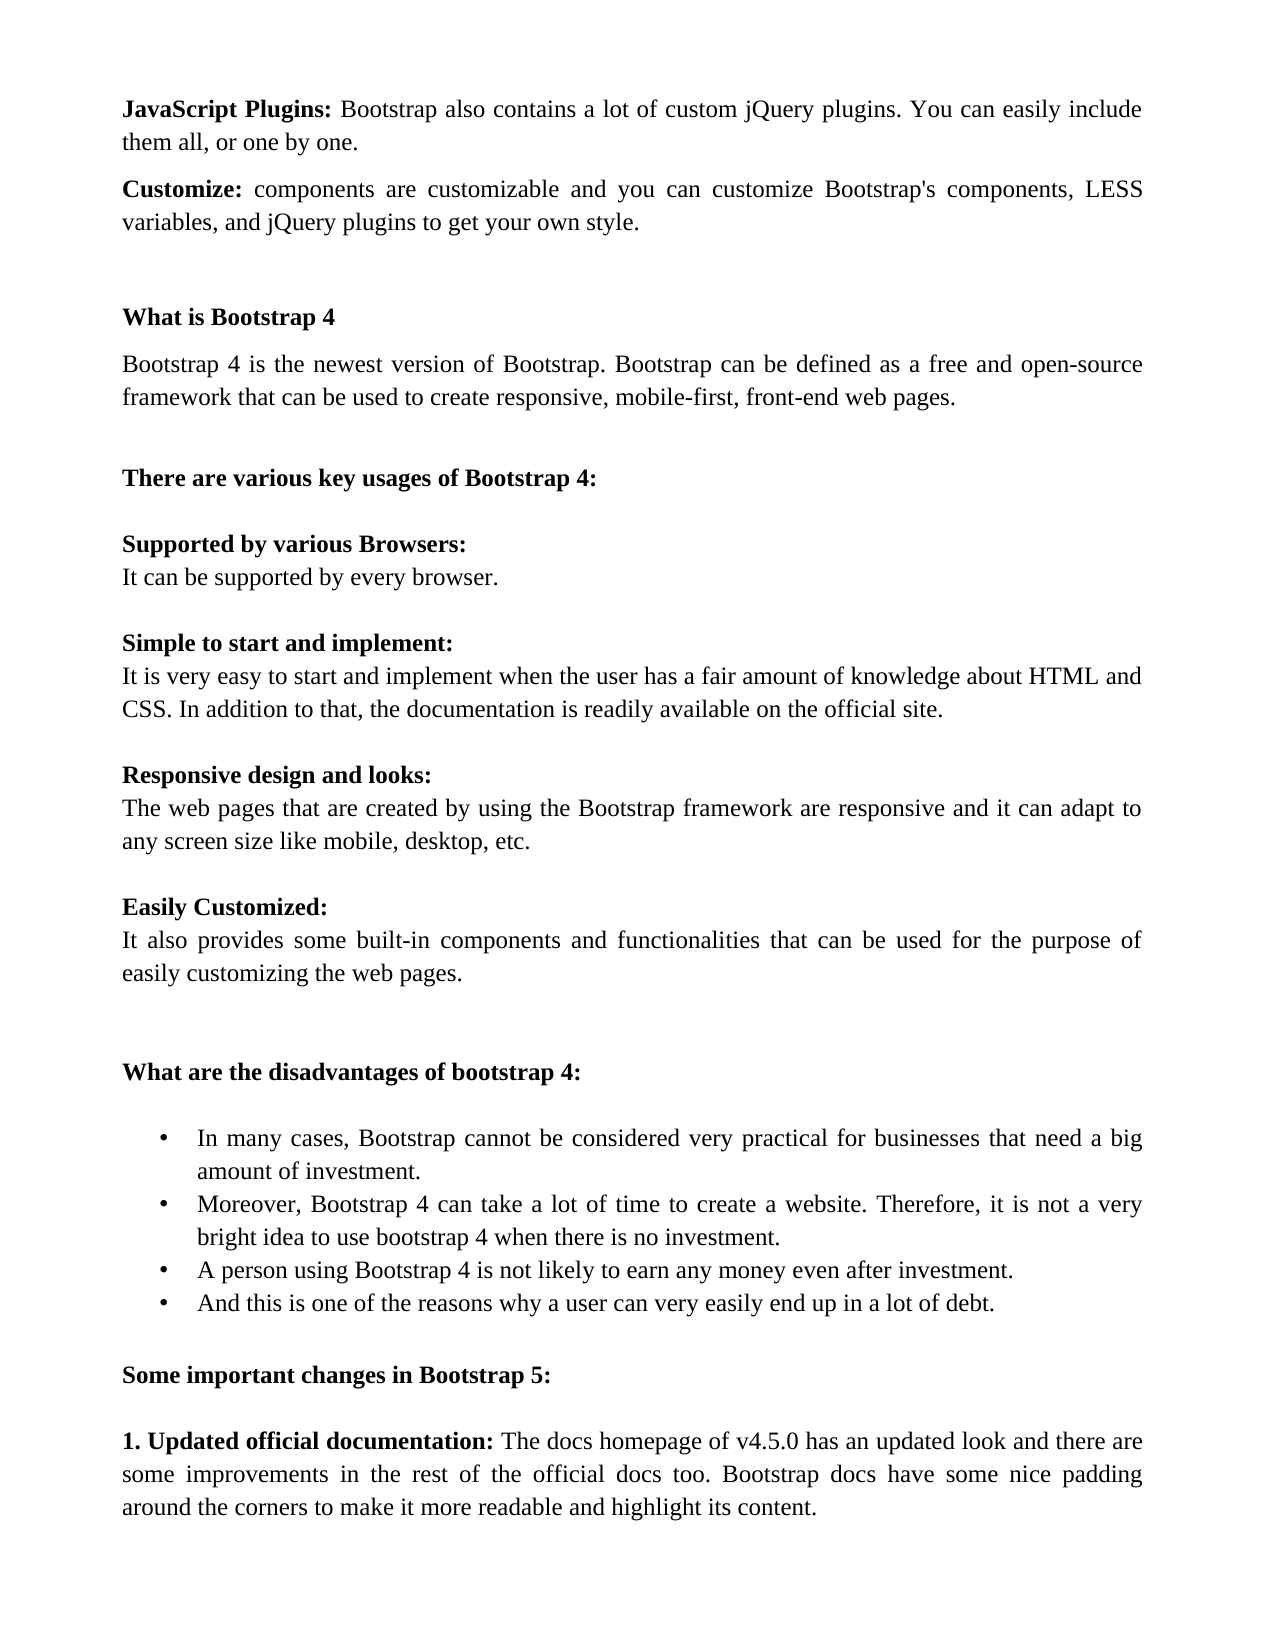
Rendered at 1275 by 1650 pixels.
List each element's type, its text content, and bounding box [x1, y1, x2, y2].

text 1. Updated official documentation: The docs homepage of v4.5.0 has an updated look and there are some improvements in the rest of the official docs too. Bootstrap docs have some nice padding around the corners to make it more readable and highlight its content. [122, 1426, 1144, 1521]
text What are the disadvantages of bootstrap 4: [122, 1057, 1144, 1086]
text It can be supported by every browser. [122, 562, 1144, 591]
text It is very easy to start and implement when the user has a fair amount of knowledge about HTML and CSS. In addition to that, the documentation is readily available on the official site. [122, 661, 1144, 723]
list In many cases, Bootstrap cannot be considered very practical for businesses that need a big amount of investment. [159, 1123, 1144, 1185]
text Customize: components are customizable and you can customize Bootstrap's components, LESS variables, and jQuery plugins to get your own style. [122, 174, 1144, 236]
list Moreover, Bootstrap 4 can take a lot of time to create a website. Therefore, it is not a very bright idea to use bootstrap 4 when there is no investment. [159, 1189, 1144, 1251]
text Responsive design and looks: [122, 760, 1144, 789]
text It also provides some built-in components and functionalities that can be used for the purpose of easily customizing the web pages. [122, 925, 1144, 987]
text JavaScript Plugins: Bootstrap also contains a lot of custom jQuery plugins. You can easily include them all, or one by one. [122, 94, 1144, 156]
text Simple to start and implement: [122, 628, 1144, 657]
text The web pages that are created by using the Bootstrap framework are responsive and it can adapt to any screen size like mobile, desktop, etc. [122, 793, 1144, 855]
list A person using Bootstrap 4 is not likely to earn any money even after investment. [159, 1256, 1144, 1284]
list And this is one of the reasons why a user can very easily end up in a lot of debt. [159, 1288, 1144, 1317]
text There are various key usages of Bootstrap 4: [122, 463, 1144, 492]
text Easily Customized: [122, 892, 1144, 921]
text Some important changes in Bootstrap 5: [122, 1360, 1144, 1389]
text Bootstrap 4 is the newest version of Bootstrap. Bootstrap can be defined as a free and open-source framework that can be used to create responsive, mobile-first, front-end web pages. [122, 349, 1144, 411]
text Supported by various Browsers: [122, 529, 1144, 558]
text What is Bootstrap 4 [122, 302, 1144, 331]
